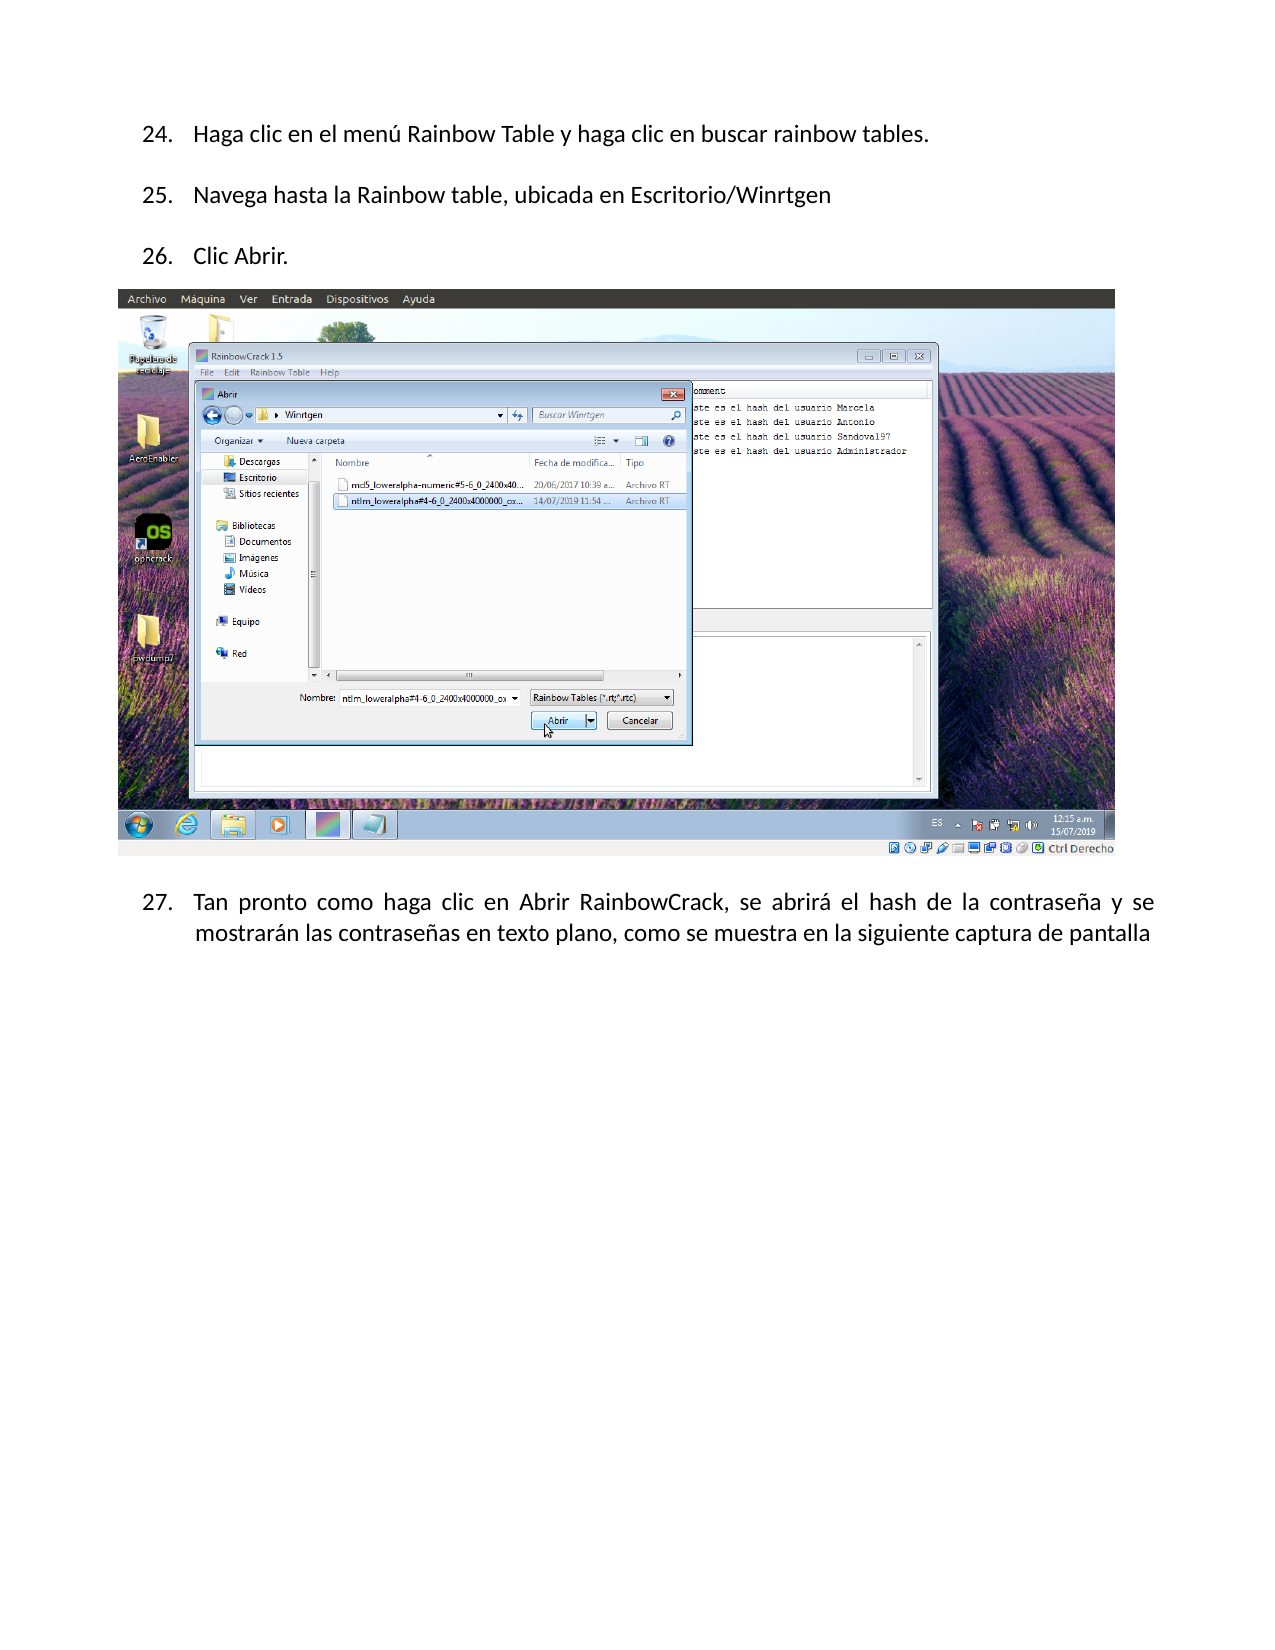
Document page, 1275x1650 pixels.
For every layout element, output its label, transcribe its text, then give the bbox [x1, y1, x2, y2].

list Tan pronto como haga clic en Abrir RainbowCrack, se abrirá el hash de la contraseña y se mostrarán las contraseñas en texto plano, como se muestra en la siguiente captura de pantalla [142, 886, 1157, 947]
picture [118, 289, 1115, 856]
list Clic Abrir. [142, 240, 1157, 271]
list Navega hasta la Rainbow table, ubicada en Escritorio/Winrtgen [142, 179, 1157, 210]
list Haga clic en el menú Rainbow Table y haga clic en buscar rainbow tables. [142, 118, 1157, 149]
